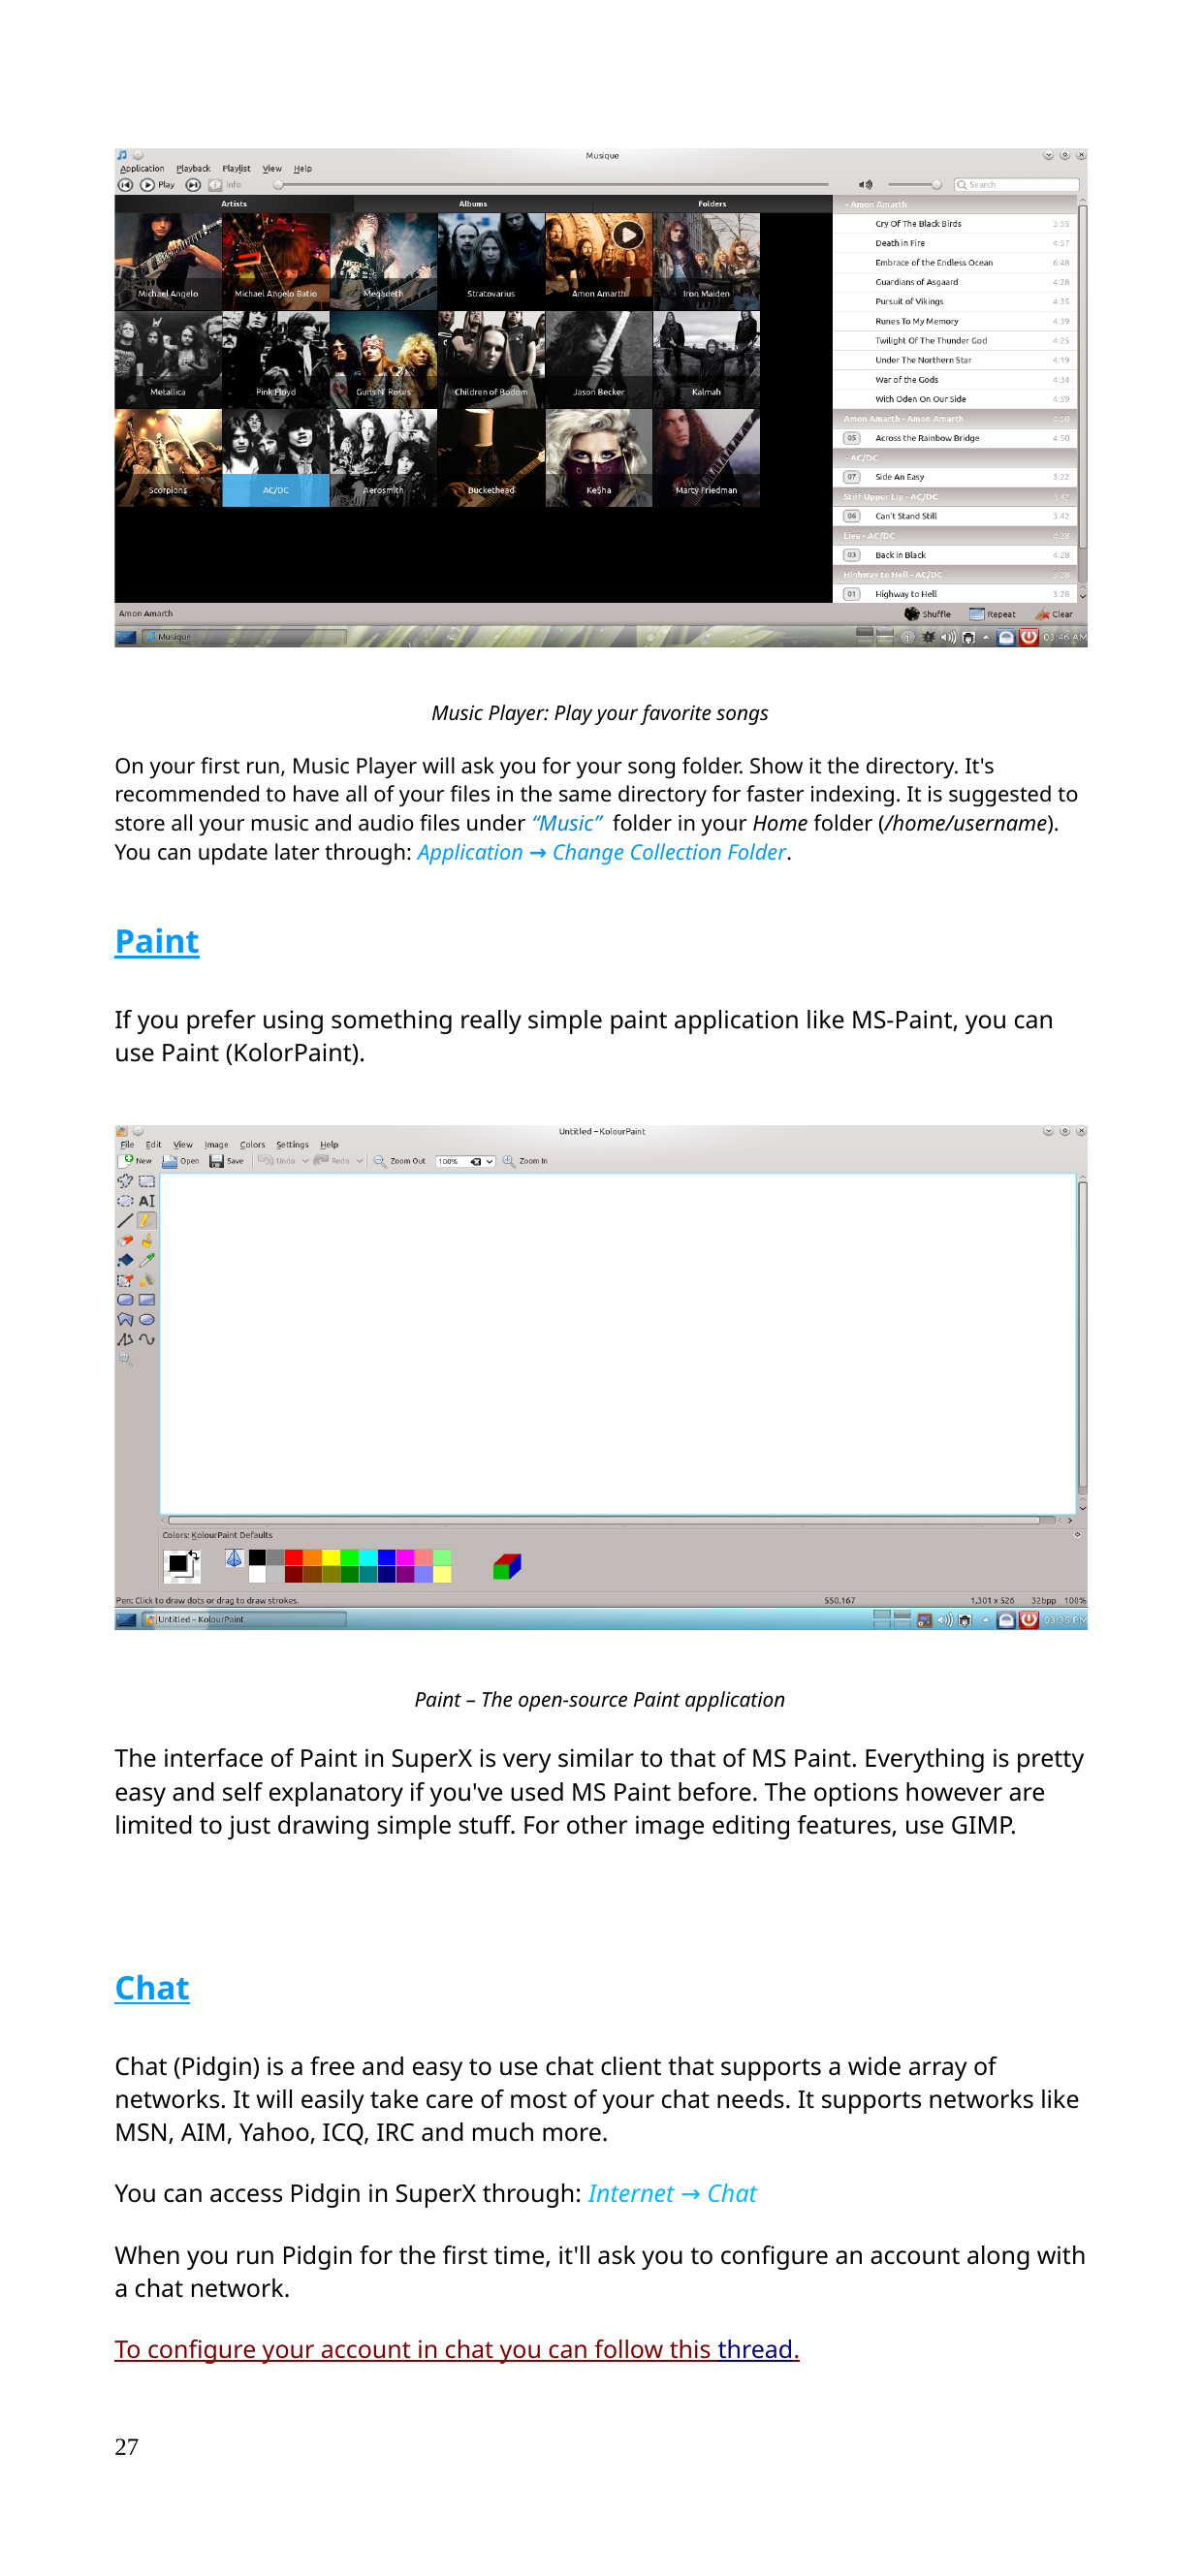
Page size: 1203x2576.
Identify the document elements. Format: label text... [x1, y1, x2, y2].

text On your first run, Music Player will ask you for your song folder. Show it the directory. It's recommended to have all of your files in the same directory for faster indexing. It is suggested to store all your music and audio files under “Music” folder in your Home folder (/home/username). You can update later through: Application → Change Collection Folder. [114, 751, 1088, 866]
subtitle Chat [114, 1965, 1088, 2009]
text If you prefer using something really simple paint application like MS-Paint, you can use Paint (KolorPaint). [114, 1003, 1088, 1069]
text The interface of Paint in SuperX is very similar to that of MS Paint. Everything is pretty easy and self explanatory if you've used MS Paint before. The options however are limited to just drawing simple stuff. For other image editing features, use GIMP. [114, 1742, 1088, 1840]
text You can access Pidgin in SuperX through: Internet → Chat [114, 2177, 1088, 2210]
text When you run Pidgin for the first time, it'll ask you to configure an account along with a chat network. [114, 2238, 1088, 2304]
subtitle Paint [114, 919, 1088, 962]
text Music Player: Play your favorite songs [114, 699, 1088, 727]
text Chat (Pidgin) is a free and easy to use chat client that supports a wide array of networks. It will easily take care of most of your chat needs. It supports networks like MSN, AIM, Yahoo, ICQ, IRC and much more. [114, 2049, 1088, 2149]
text Paint – The open-source Paint application [114, 1685, 1088, 1713]
picture [114, 1125, 1089, 1630]
picture [114, 148, 1089, 647]
text To configure your account in chat you can follow this thread. [114, 2332, 1088, 2366]
